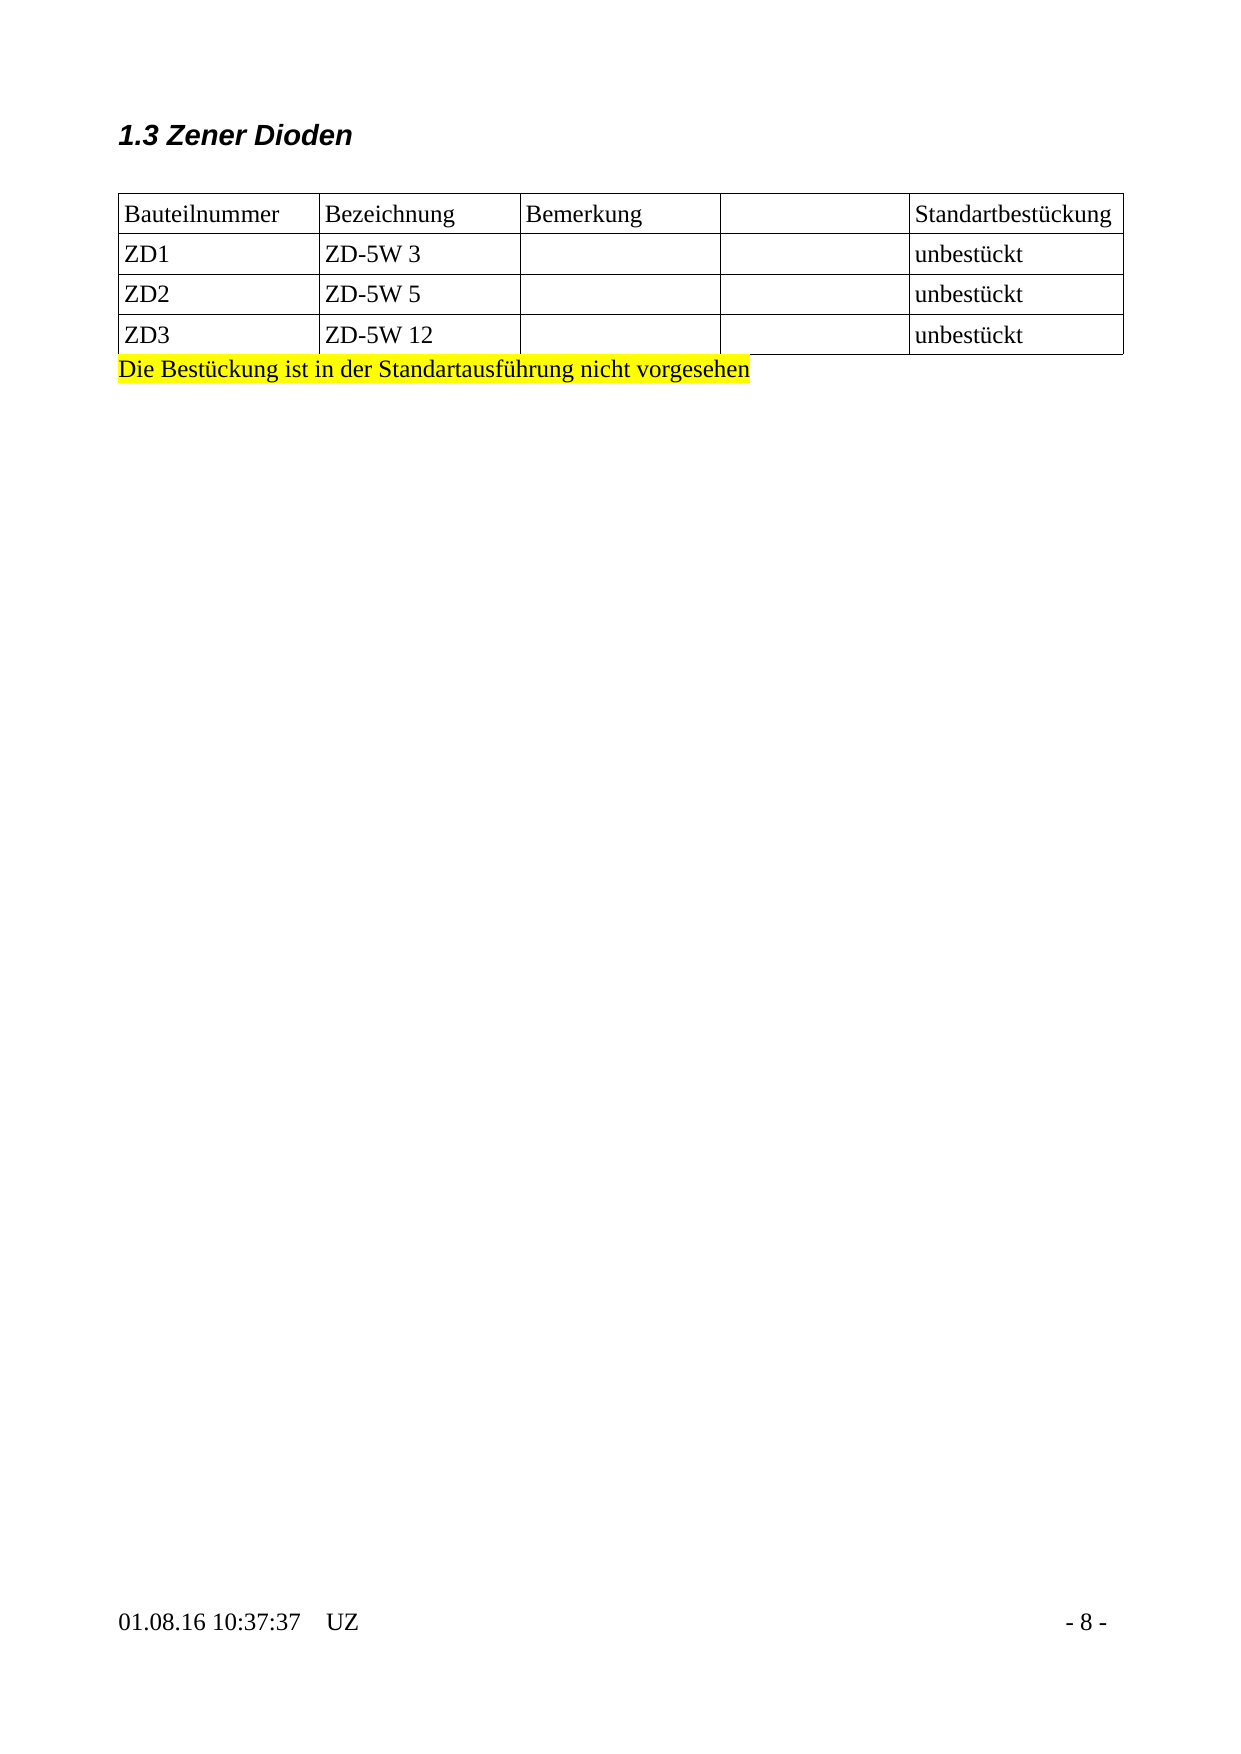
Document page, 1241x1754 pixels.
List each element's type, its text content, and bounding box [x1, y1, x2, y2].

table_cell [521, 275, 720, 314]
table_cell ZD-5W 5 [320, 275, 520, 314]
table_cell unbestückt [910, 315, 1123, 354]
table_cell ZD1 [119, 234, 319, 273]
table_header Bauteilnummer [119, 194, 319, 233]
table_cell [721, 275, 909, 314]
table_header Bezeichnung [320, 194, 520, 233]
text Die Bestückung ist in der Standartausführung nicht vorgesehen [118, 355, 1122, 383]
table_header [721, 194, 909, 233]
table_cell ZD3 [119, 315, 319, 354]
table_cell [521, 234, 720, 273]
table_cell ZD-5W 3 [320, 234, 520, 273]
subtitle 1.3 Zener Dioden [118, 118, 1122, 152]
table_cell [521, 315, 720, 354]
table_cell [721, 234, 909, 273]
table_cell [721, 315, 909, 354]
table_cell unbestückt [910, 275, 1123, 314]
table_cell ZD-5W 12 [320, 315, 520, 354]
table_header Standartbestückung [910, 194, 1123, 233]
table_cell unbestückt [910, 234, 1123, 273]
table_header Bemerkung [521, 194, 720, 233]
table_cell ZD2 [119, 275, 319, 314]
